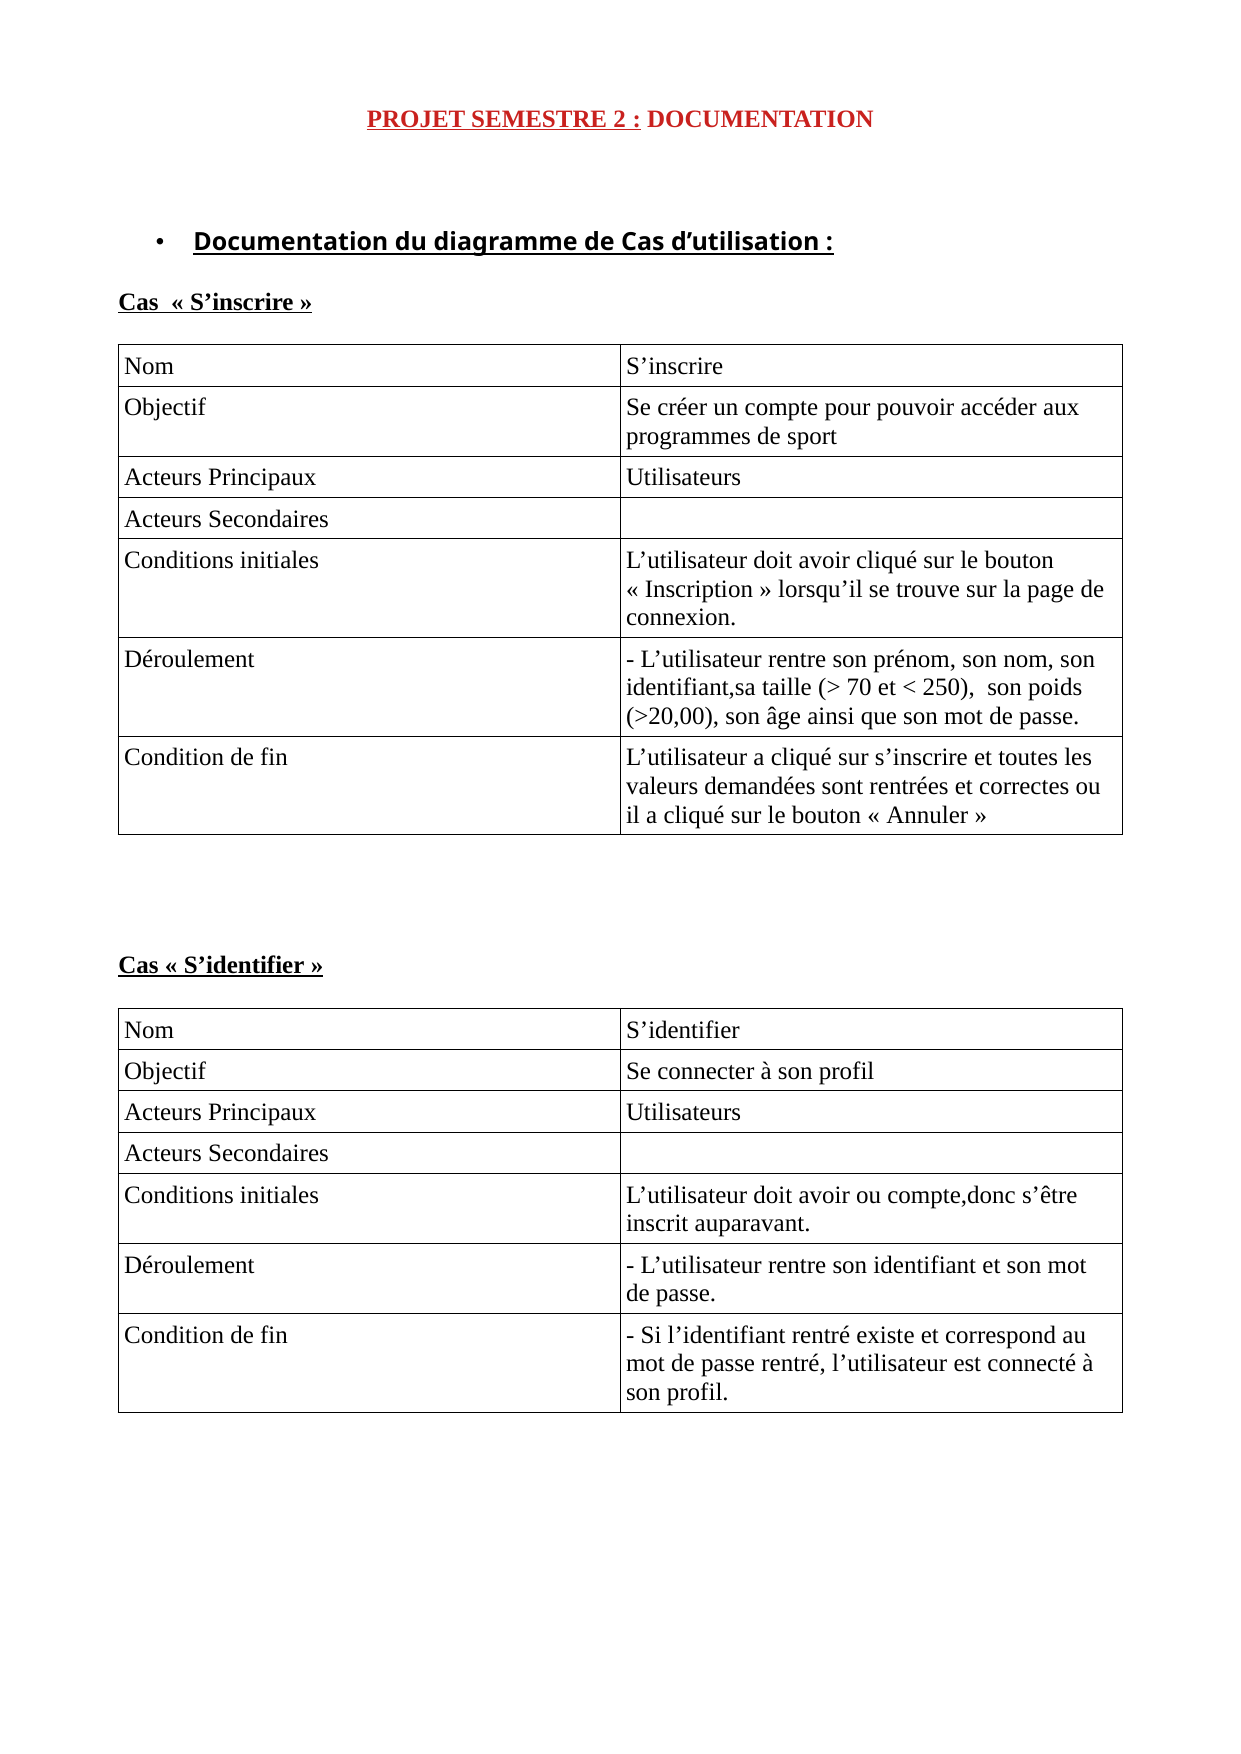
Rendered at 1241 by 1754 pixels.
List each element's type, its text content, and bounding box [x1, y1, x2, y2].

table_cell Acteurs Secondaires [119, 498, 620, 538]
table_header S’inscrire [621, 345, 1122, 386]
text Cas « S’inscrire » [118, 287, 1122, 316]
table_cell - L’utilisateur rentre son identifiant et son mot de passe. [621, 1244, 1122, 1313]
table_cell Utilisateurs [621, 1091, 1122, 1132]
table_cell Conditions initiales [119, 1174, 620, 1243]
text Cas « S’identifier » [118, 950, 1122, 979]
table_cell Acteurs Secondaires [119, 1133, 620, 1173]
table_cell L’utilisateur a cliqué sur s’inscrire et toutes les valeurs demandées sont rentrées et correctes ou il a cliqué sur le bouton « Annuler » [621, 737, 1122, 834]
table_cell - Si l’identifiant rentré existe et correspond au mot de passe rentré, l’utilisateur est connecté à son profil. [621, 1314, 1122, 1412]
table_cell Conditions initiales [119, 539, 620, 637]
table_cell L’utilisateur doit avoir cliqué sur le bouton « Inscription » lorsqu’il se trouve sur la page de connexion. [621, 539, 1122, 637]
table_cell Objectif [119, 387, 620, 456]
table_header Nom [119, 345, 620, 386]
table_cell Utilisateurs [621, 457, 1122, 497]
table_header Nom [119, 1009, 620, 1049]
table_cell Objectif [119, 1050, 620, 1090]
table_cell Condition de fin [119, 1314, 620, 1412]
table_cell Déroulement [119, 638, 620, 736]
table_cell L’utilisateur doit avoir ou compte,donc s’être inscrit auparavant. [621, 1174, 1122, 1243]
table_header S’identifier [621, 1009, 1122, 1049]
table_cell Déroulement [119, 1244, 620, 1313]
table_cell [621, 1133, 1122, 1173]
table_cell Acteurs Principaux [119, 1091, 620, 1132]
table_cell Acteurs Principaux [119, 457, 620, 497]
table_cell Condition de fin [119, 737, 620, 834]
table_cell Se créer un compte pour pouvoir accéder aux programmes de sport [621, 387, 1122, 456]
table_cell - L’utilisateur rentre son prénom, son nom, son identifiant,sa taille (> 70 et < 250), son poids (>20,00), son âge ainsi que son mot de passe. [621, 638, 1122, 736]
table_cell Se connecter à son profil [621, 1050, 1122, 1090]
table_cell [621, 498, 1122, 538]
list Documentation du diagramme de Cas d’utilisation : [156, 224, 1122, 258]
